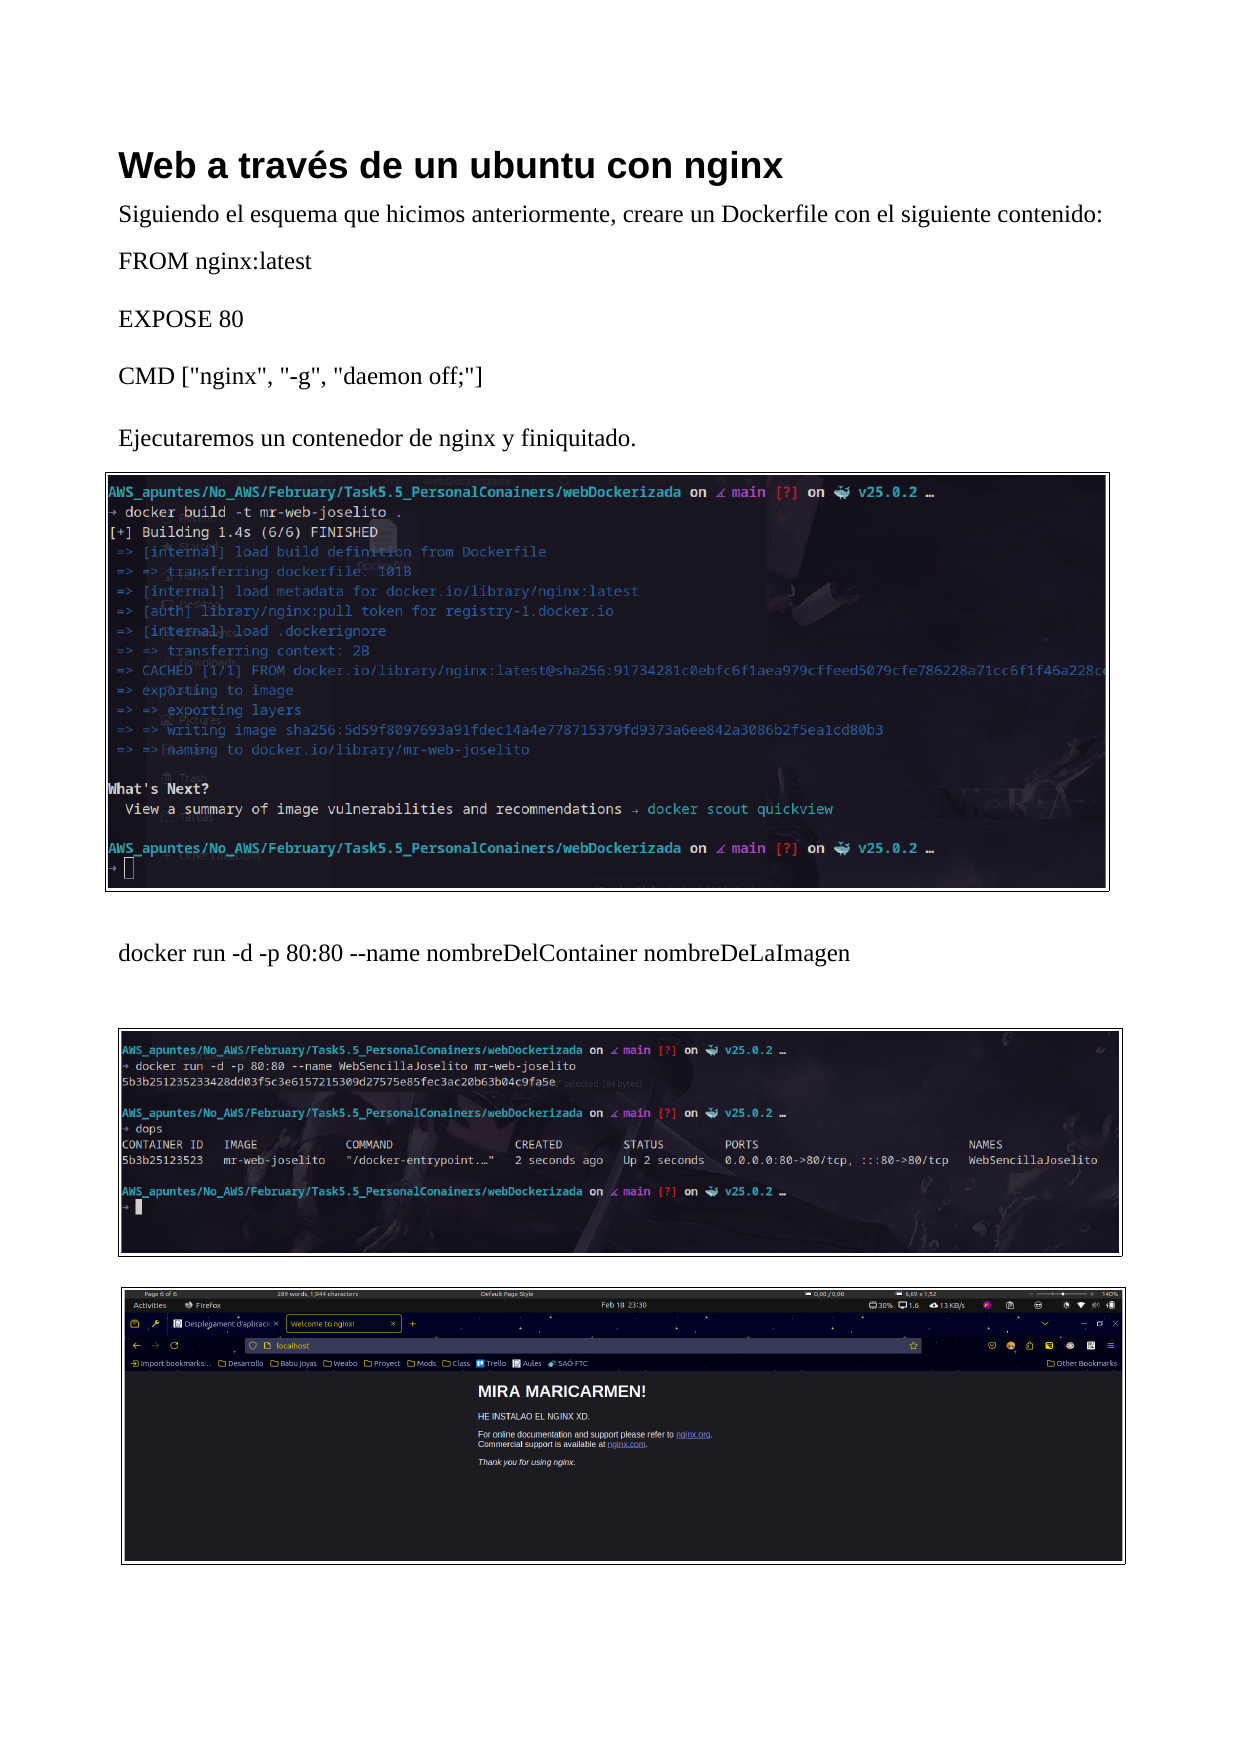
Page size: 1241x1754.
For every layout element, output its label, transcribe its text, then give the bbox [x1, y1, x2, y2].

text Ejecutaremos un contenedor de nginx y finiquitado. [106, 390, 1122, 919]
picture [121, 1031, 1119, 1253]
picture [124, 1290, 1123, 1561]
table_header docker run -d -p 80:80 --name nombreDelContainer nombreDeLaImagen [118, 938, 1122, 996]
subtitle Web a través de un ubuntu con nginx [118, 143, 1122, 186]
picture [107, 475, 1106, 888]
text Siguiendo el esquema que hicimos anteriormente, creare un Dockerfile con el siguiente contenido: [118, 199, 1122, 227]
table_header FROM nginx:latest EXPOSE 80 CMD ["nginx", "-g", "daemon off;"] [118, 246, 1122, 390]
